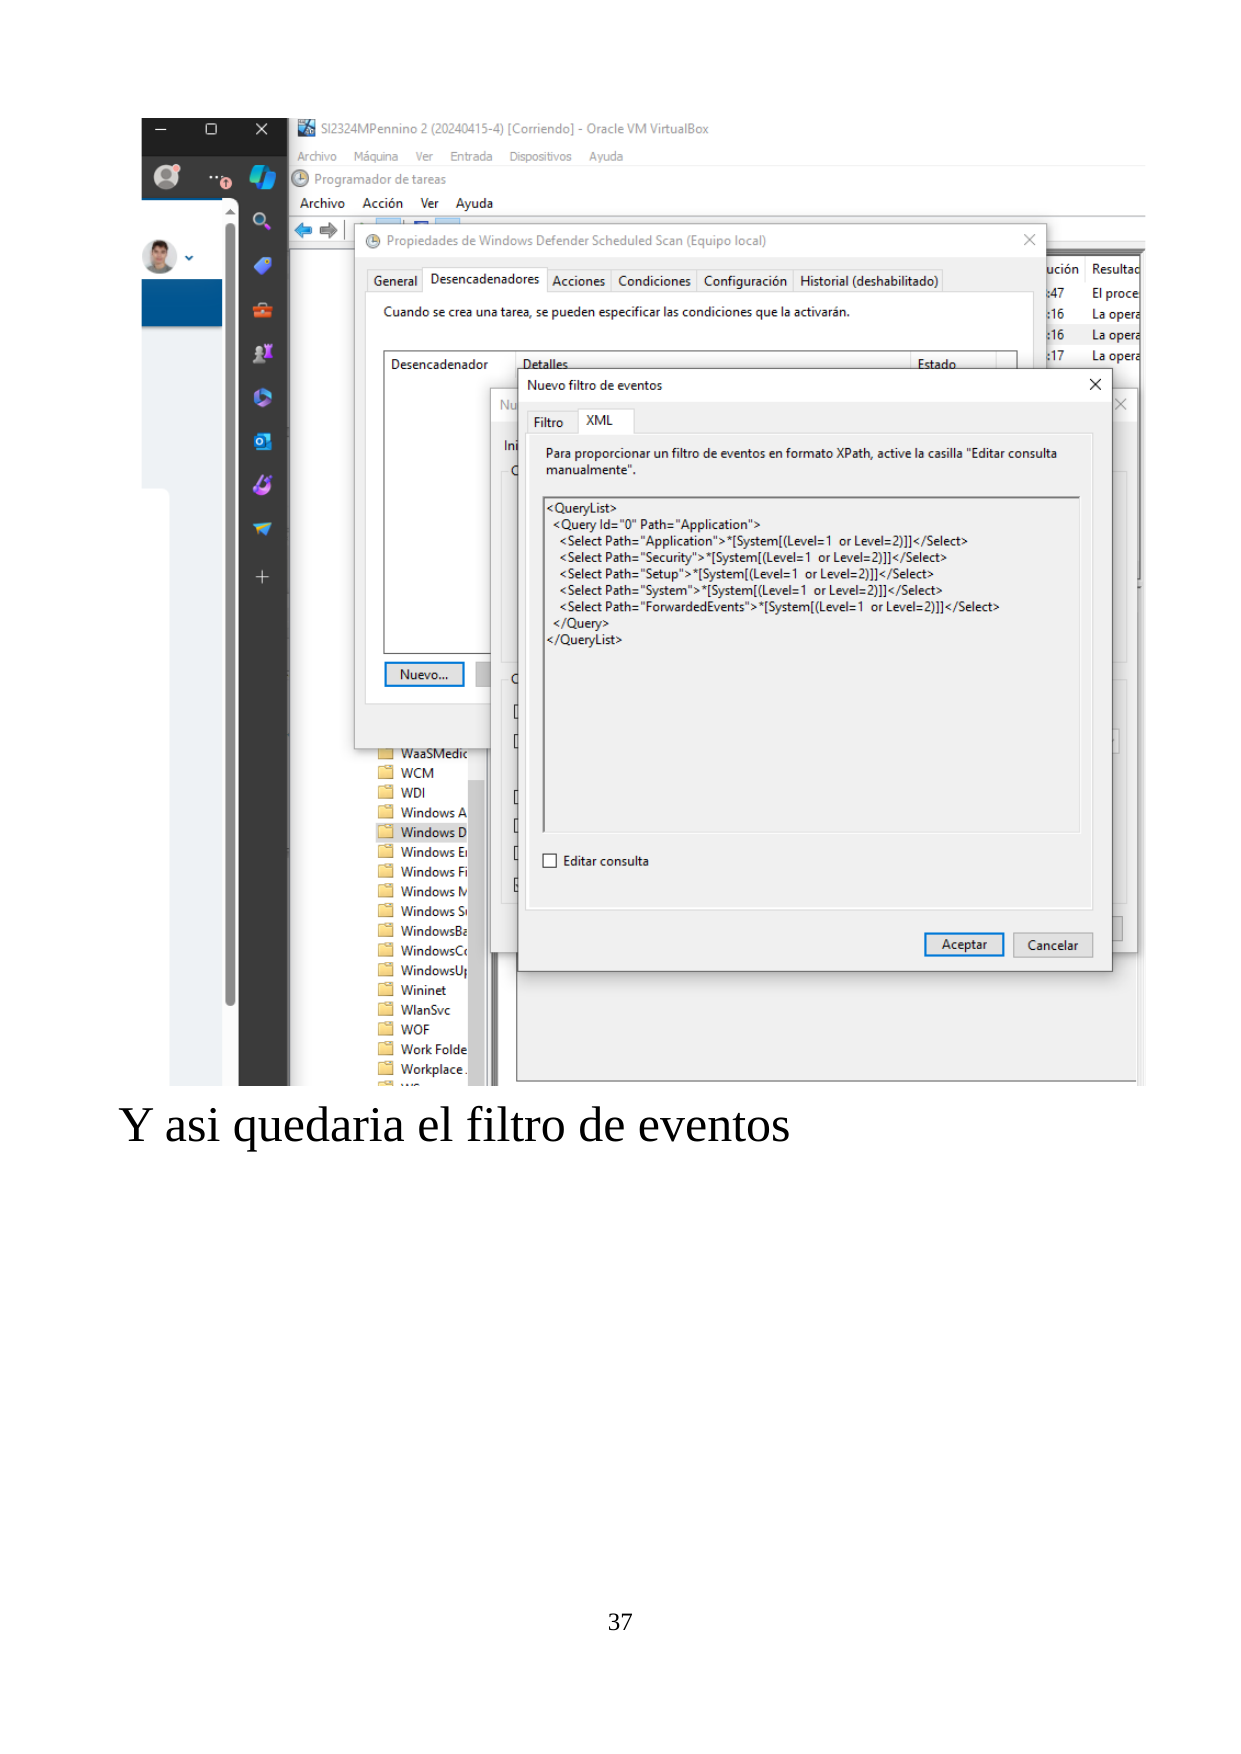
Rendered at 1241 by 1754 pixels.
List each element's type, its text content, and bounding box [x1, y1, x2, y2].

text Y asi quedaria el filtro de eventos [118, 118, 1122, 1152]
picture [141, 118, 1146, 1086]
